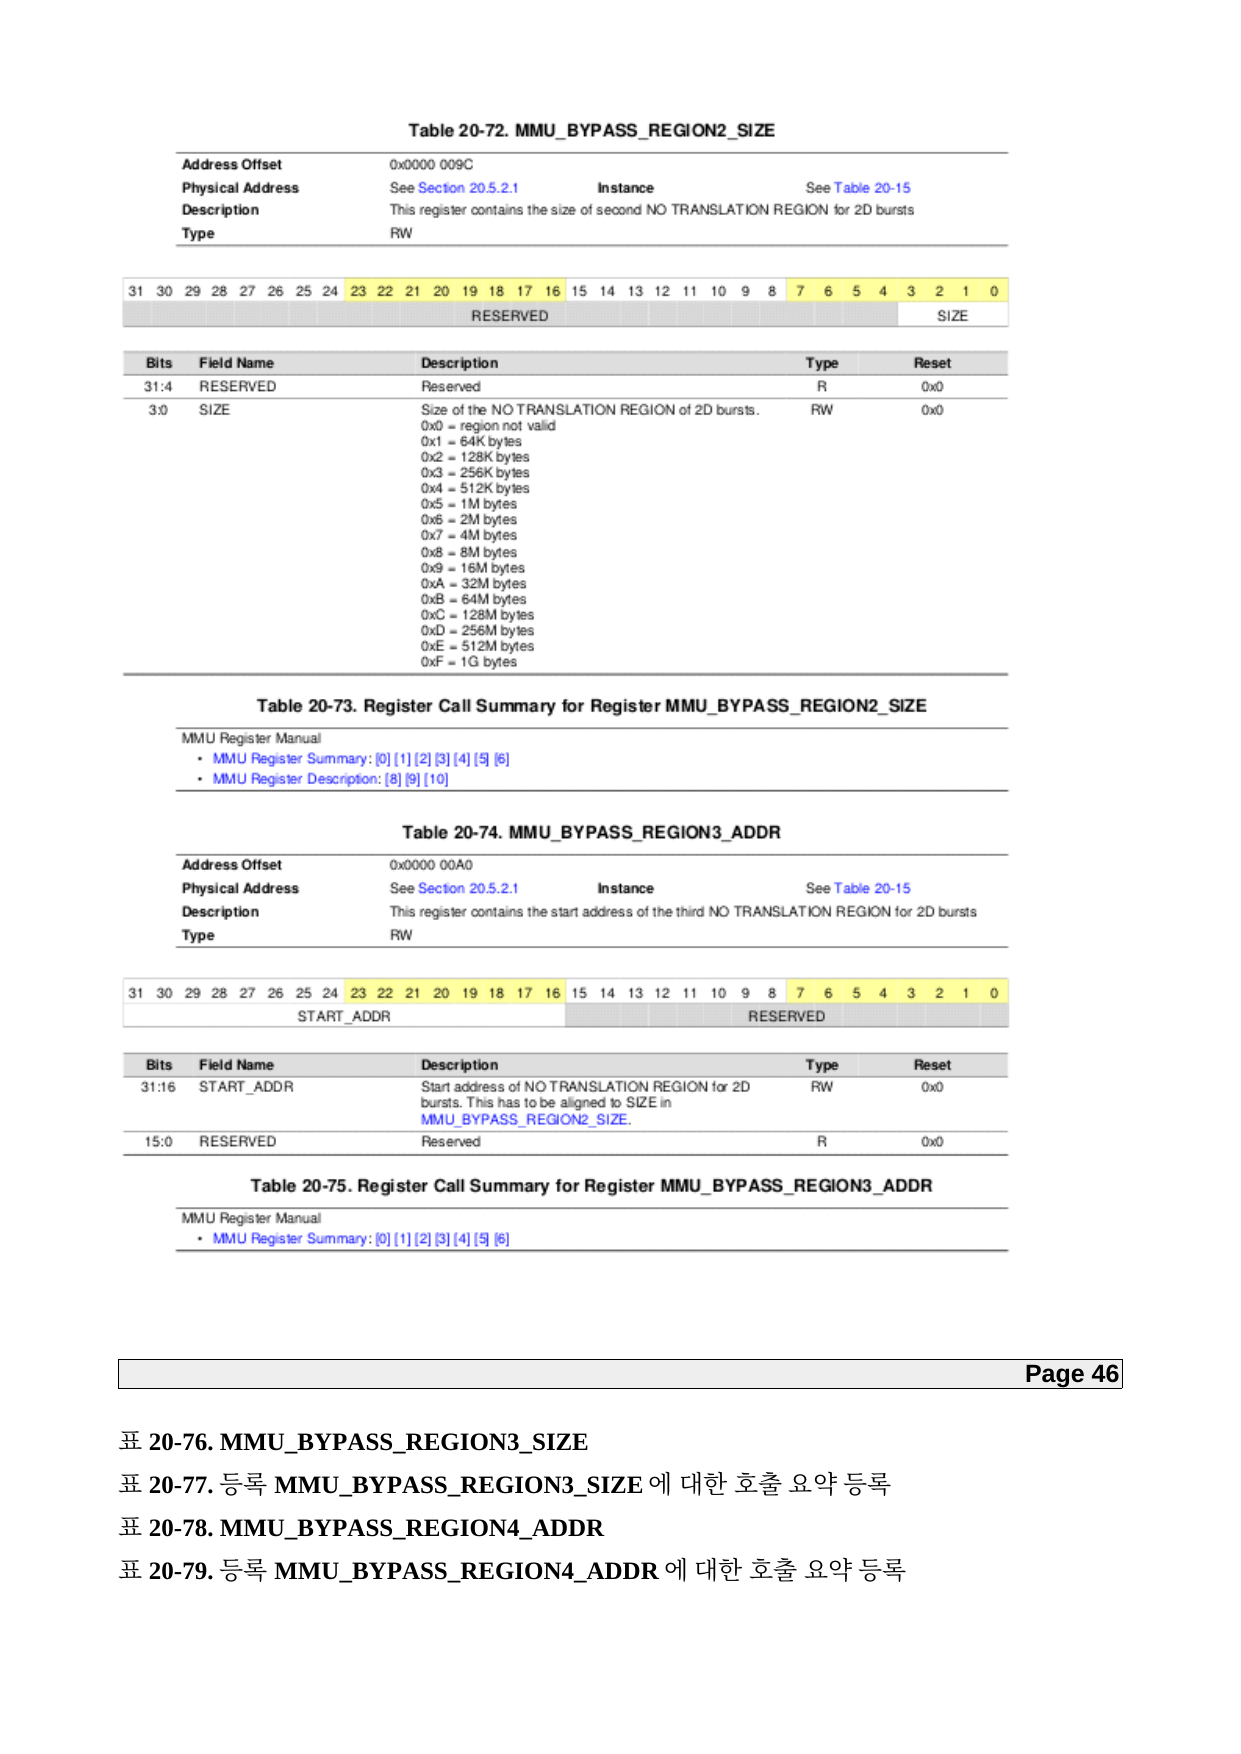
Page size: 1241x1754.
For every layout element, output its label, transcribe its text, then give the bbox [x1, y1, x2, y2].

table_header Page 46 [119, 1360, 1122, 1388]
text 표 20-78. MMU_BYPASS_REGION4_ADDR [118, 1507, 1122, 1543]
text 표 20-77. 등록 MMU_BYPASS_REGION3_SIZE에 대한 호출 요약 등록 [118, 1464, 1122, 1500]
text 표 20-76. MMU_BYPASS_REGION3_SIZE [118, 1421, 1122, 1457]
text 표 20-79. 등록 MMU_BYPASS_REGION4_ADDR에 대한 호출 요약 등록 [118, 1551, 1122, 1586]
